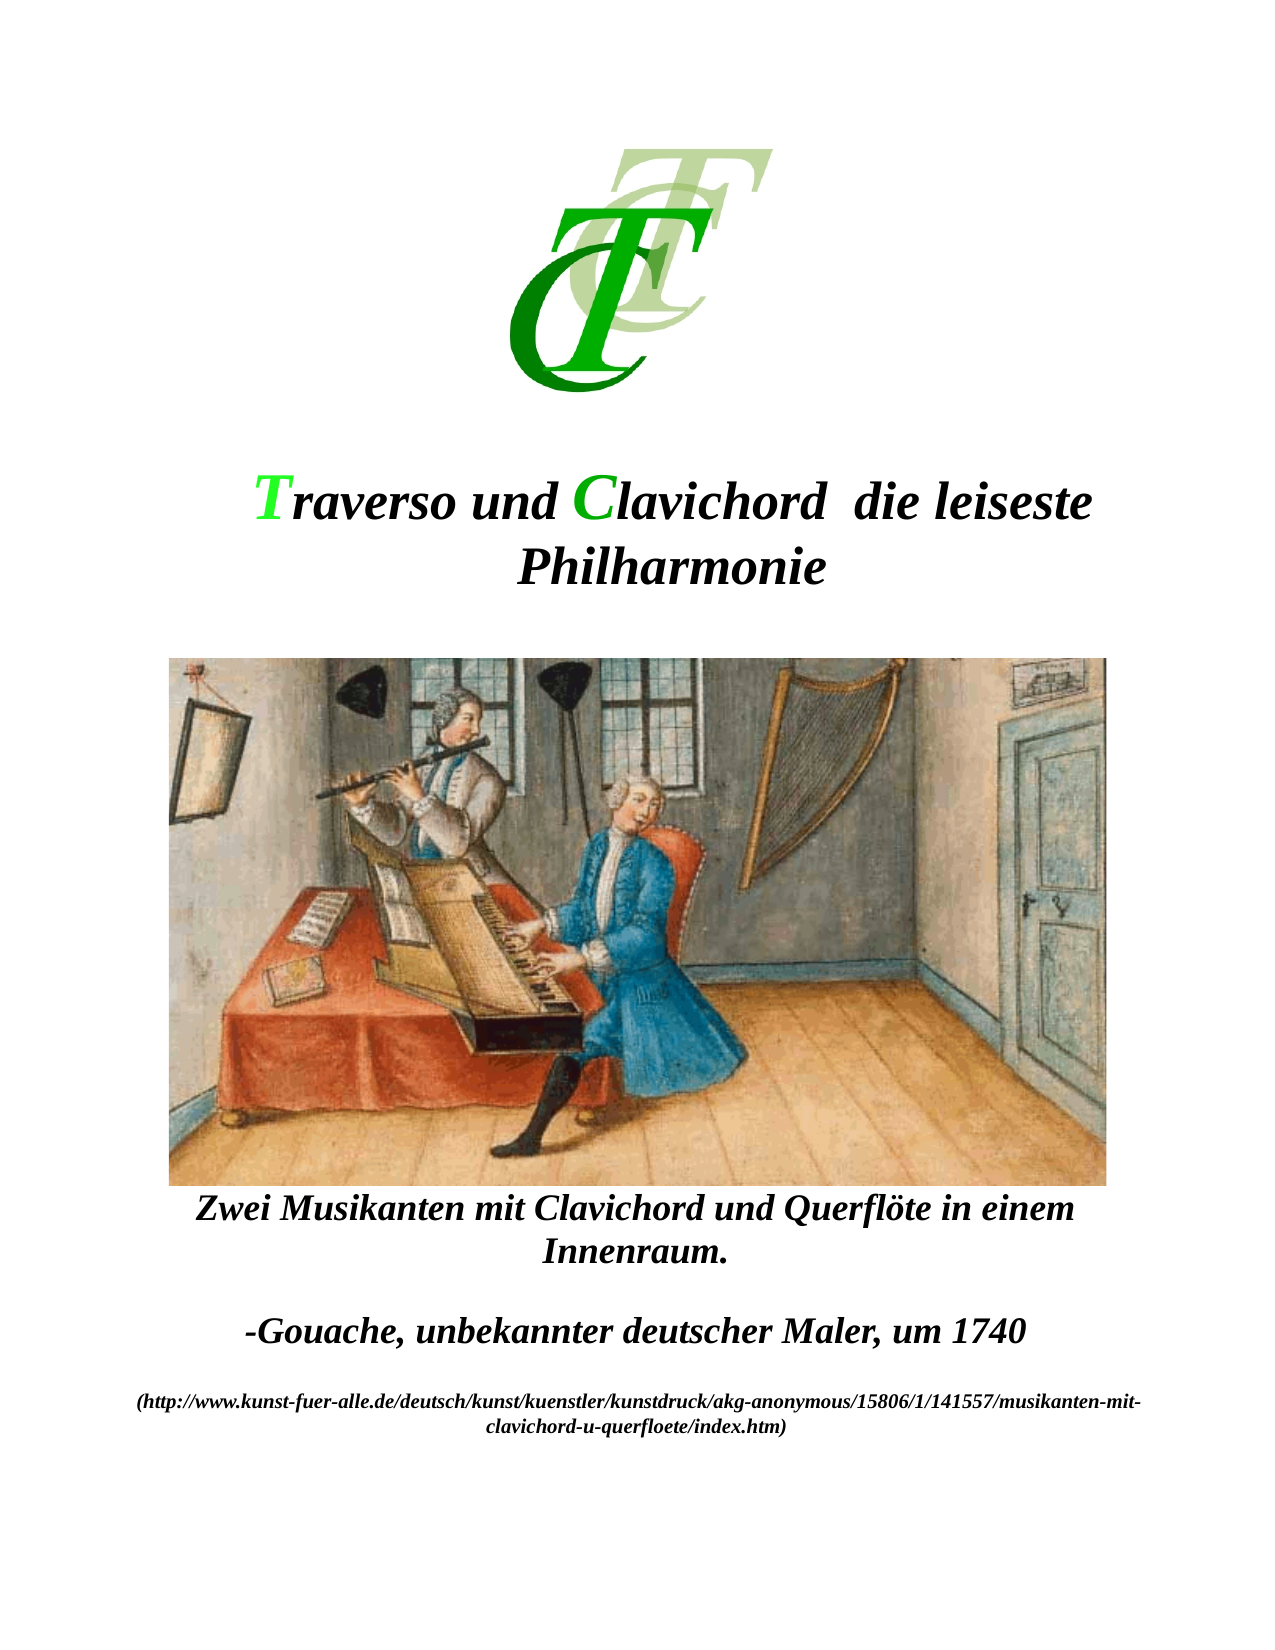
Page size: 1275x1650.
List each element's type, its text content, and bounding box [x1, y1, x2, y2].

subtitle (http://www.kunst-fuer-alle.de/deutsch/kunst/kuenstler/kunstdruck/akg-anonymous/15806/1/141557/musikanten-mit-clavichord-u-querfloete/index.htm) [118, 1389, 1157, 1438]
picture [168, 658, 1107, 1186]
subtitle -Gouache, unbekannter deutscher Maler, um 1740 [118, 1309, 1157, 1352]
subtitle Zwei Musikanten mit Clavichord und Querflöte in einem Innenraum. [118, 683, 1157, 1271]
list Traverso und Clavichord die leiseste Philharmonie [156, 457, 1157, 596]
picture [486, 115, 789, 419]
